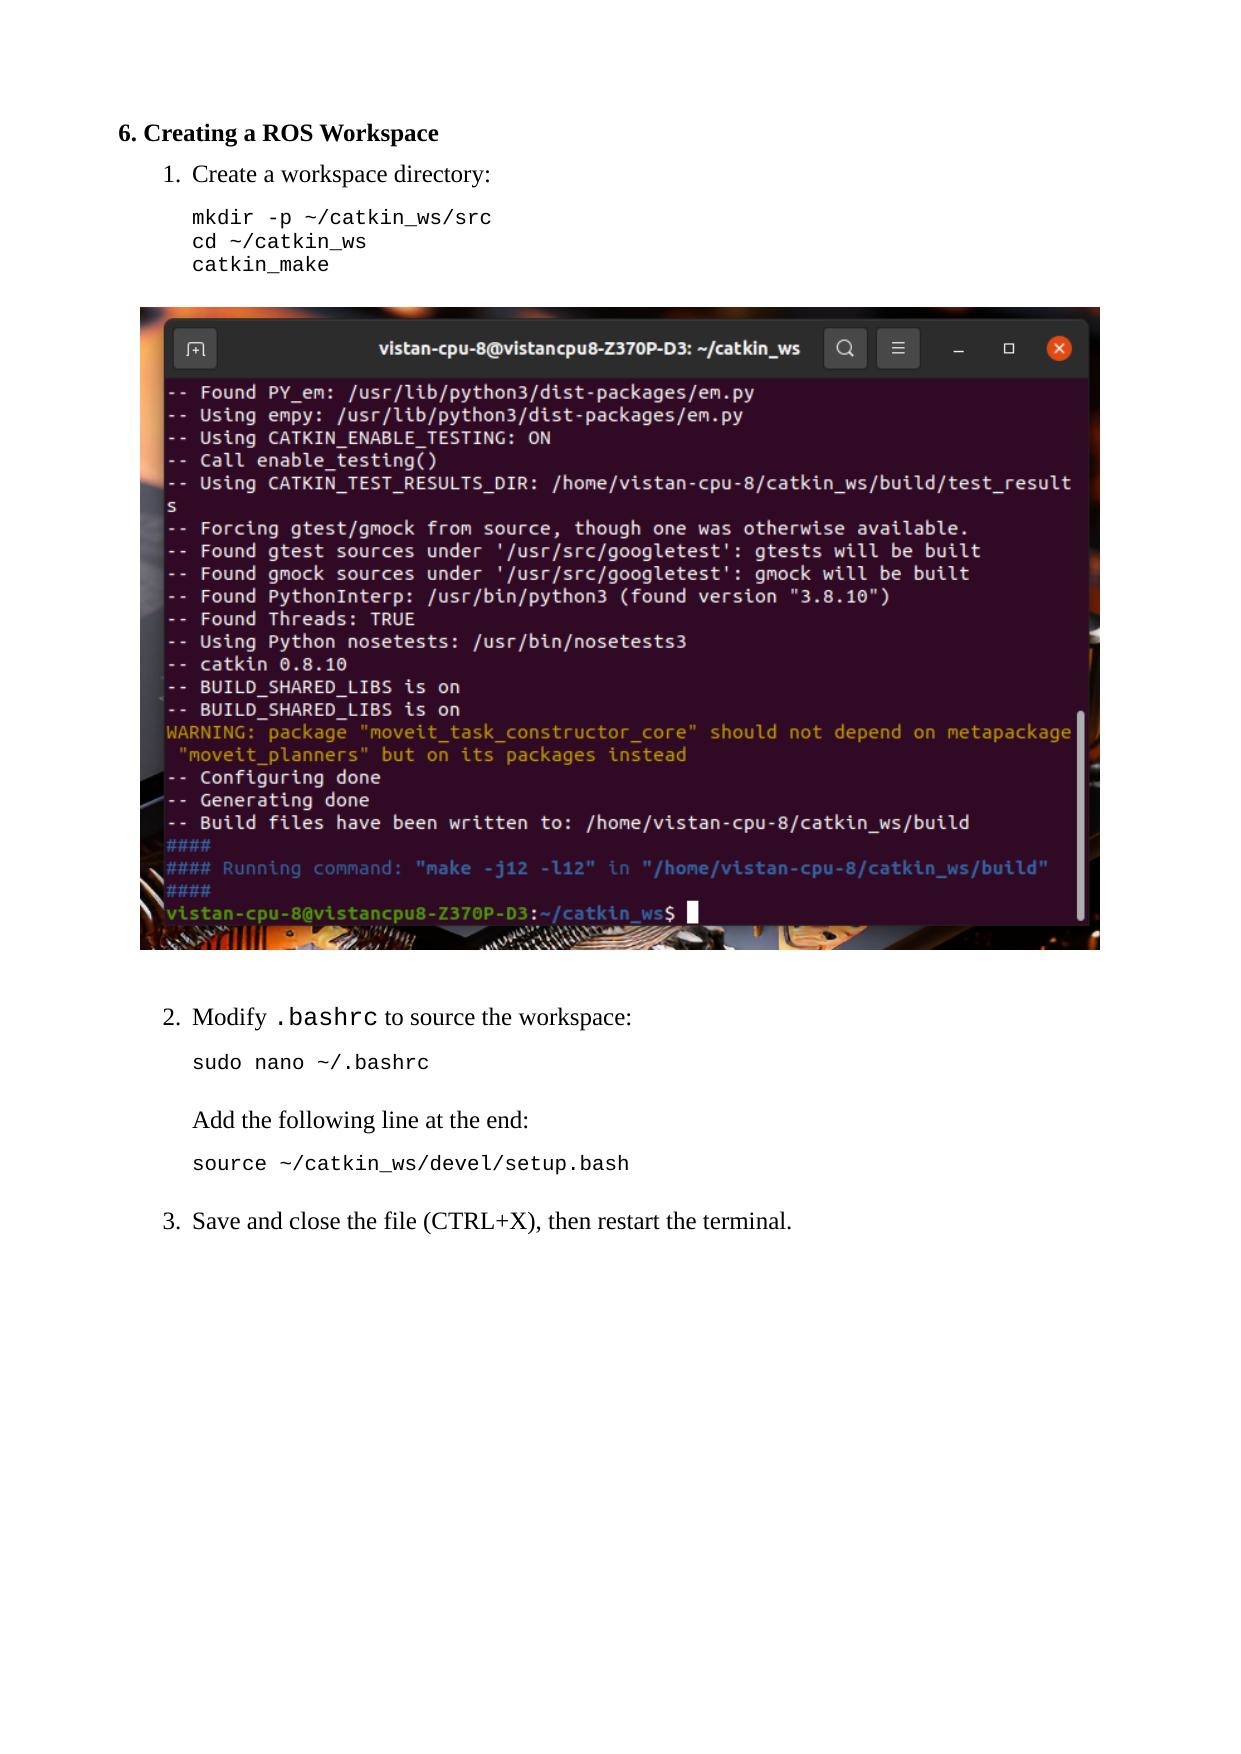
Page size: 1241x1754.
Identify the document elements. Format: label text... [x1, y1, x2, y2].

list catkin_make [162, 254, 1122, 278]
list Save and close the file (CTRL+X), then restart the terminal. [162, 1206, 1122, 1235]
list sudo nano ~/.bashrc [162, 1052, 1122, 1076]
list mkdir -p ~/catkin_ws/src [162, 207, 1122, 231]
picture [140, 307, 1100, 950]
list source ~/catkin_ws/devel/setup.bash [162, 1153, 1122, 1177]
list Create a workspace directory: [162, 159, 1122, 188]
list Add the following line at the end: [162, 1106, 1122, 1134]
subtitle 6. Creating a ROS Workspace [118, 118, 1122, 147]
list cd ~/catkin_ws [162, 231, 1122, 254]
list Modify .bashrc to source the workspace: [162, 1002, 1122, 1033]
